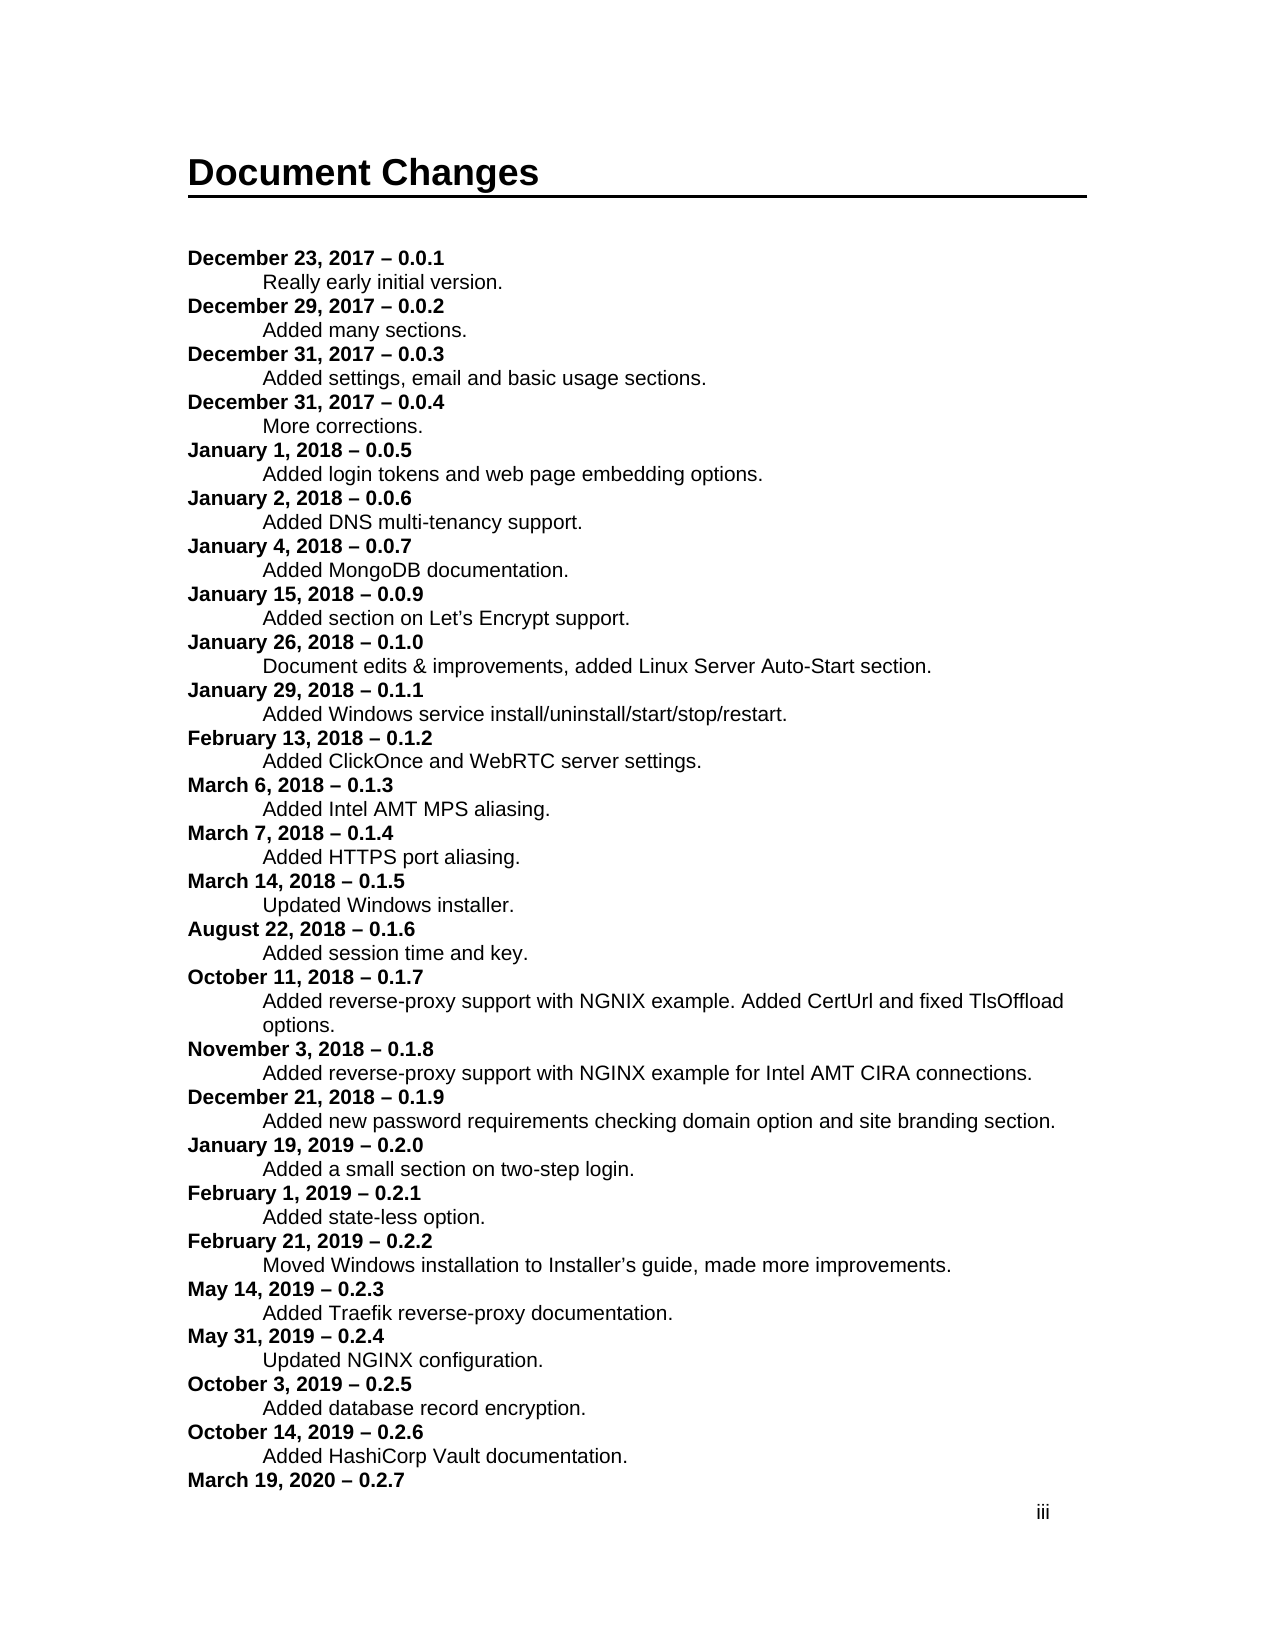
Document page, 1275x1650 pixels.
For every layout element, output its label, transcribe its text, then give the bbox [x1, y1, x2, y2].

text January 4, 2018 – 0.0.7 [187, 534, 1087, 558]
text Added reverse-proxy support with NGNIX example. Added CertUrl and fixed TlsOffload options. [262, 989, 1087, 1037]
text Added login tokens and web page embedding options. [187, 462, 1087, 486]
text October 3, 2019 – 0.2.5 [187, 1372, 1087, 1396]
text December 21, 2018 – 0.1.9 [187, 1085, 1087, 1109]
text Added Windows service install/uninstall/start/stop/restart. [187, 701, 1087, 725]
text February 13, 2018 – 0.1.2 [187, 725, 1087, 749]
text January 19, 2019 – 0.2.0 [187, 1133, 1087, 1157]
text Added many sections. [187, 318, 1087, 342]
text December 29, 2017 – 0.0.2 [187, 294, 1087, 318]
text Added Intel AMT MPS aliasing. [187, 797, 1087, 821]
text Added a small section on two-step login. [187, 1157, 1087, 1181]
text February 1, 2019 – 0.2.1 [187, 1181, 1087, 1204]
text December 23, 2017 – 0.0.1 [187, 246, 1087, 270]
text May 14, 2019 – 0.2.3 [187, 1276, 1087, 1300]
text December 31, 2017 – 0.0.4 [187, 390, 1087, 414]
text Updated Windows installer. [187, 893, 1087, 917]
text October 11, 2018 – 0.1.7 [187, 965, 1087, 989]
text Added session time and key. [187, 941, 1087, 965]
text March 7, 2018 – 0.1.4 [187, 821, 1087, 845]
text Added Traefik reverse-proxy documentation. [187, 1300, 1087, 1324]
text January 26, 2018 – 0.1.0 [187, 629, 1087, 653]
text January 1, 2018 – 0.0.5 [187, 438, 1087, 462]
text May 31, 2019 – 0.2.4 [187, 1324, 1087, 1348]
text Really early initial version. [187, 270, 1087, 294]
text March 14, 2018 – 0.1.5 [187, 869, 1087, 893]
text Added new password requirements checking domain option and site branding section. [187, 1109, 1087, 1133]
text January 2, 2018 – 0.0.6 [187, 486, 1087, 510]
text More corrections. [187, 414, 1087, 438]
text Updated NGINX configuration. [187, 1348, 1087, 1372]
text August 22, 2018 – 0.1.6 [187, 917, 1087, 941]
text Added settings, email and basic usage sections. [187, 366, 1087, 390]
text January 15, 2018 – 0.0.9 [187, 582, 1087, 606]
text Added section on Let’s Encrypt support. [187, 606, 1087, 629]
text Added HashiCorp Vault documentation. [187, 1444, 1087, 1468]
text Added MongoDB documentation. [187, 558, 1087, 582]
text Added DNS multi-tenancy support. [187, 510, 1087, 534]
text Added reverse-proxy support with NGINX example for Intel AMT CIRA connections. [187, 1061, 1087, 1085]
text February 21, 2019 – 0.2.2 [187, 1228, 1087, 1252]
text October 14, 2019 – 0.2.6 [187, 1420, 1087, 1444]
text Added HTTPS port aliasing. [187, 845, 1087, 869]
text Document edits & improvements, added Linux Server Auto-Start section. [187, 653, 1087, 677]
text Moved Windows installation to Installer’s guide, made more improvements. [187, 1252, 1087, 1276]
text December 31, 2017 – 0.0.3 [187, 342, 1087, 366]
text March 6, 2018 – 0.1.3 [187, 773, 1087, 797]
text Added state-less option. [187, 1204, 1087, 1228]
text November 3, 2018 – 0.1.8 [187, 1037, 1087, 1061]
text Document Changes [187, 150, 1087, 198]
text March 19, 2020 – 0.2.7 [187, 1468, 1087, 1492]
text January 29, 2018 – 0.1.1 [187, 677, 1087, 701]
text Added database record encryption. [187, 1396, 1087, 1420]
text Added ClickOnce and WebRTC server settings. [187, 749, 1087, 773]
